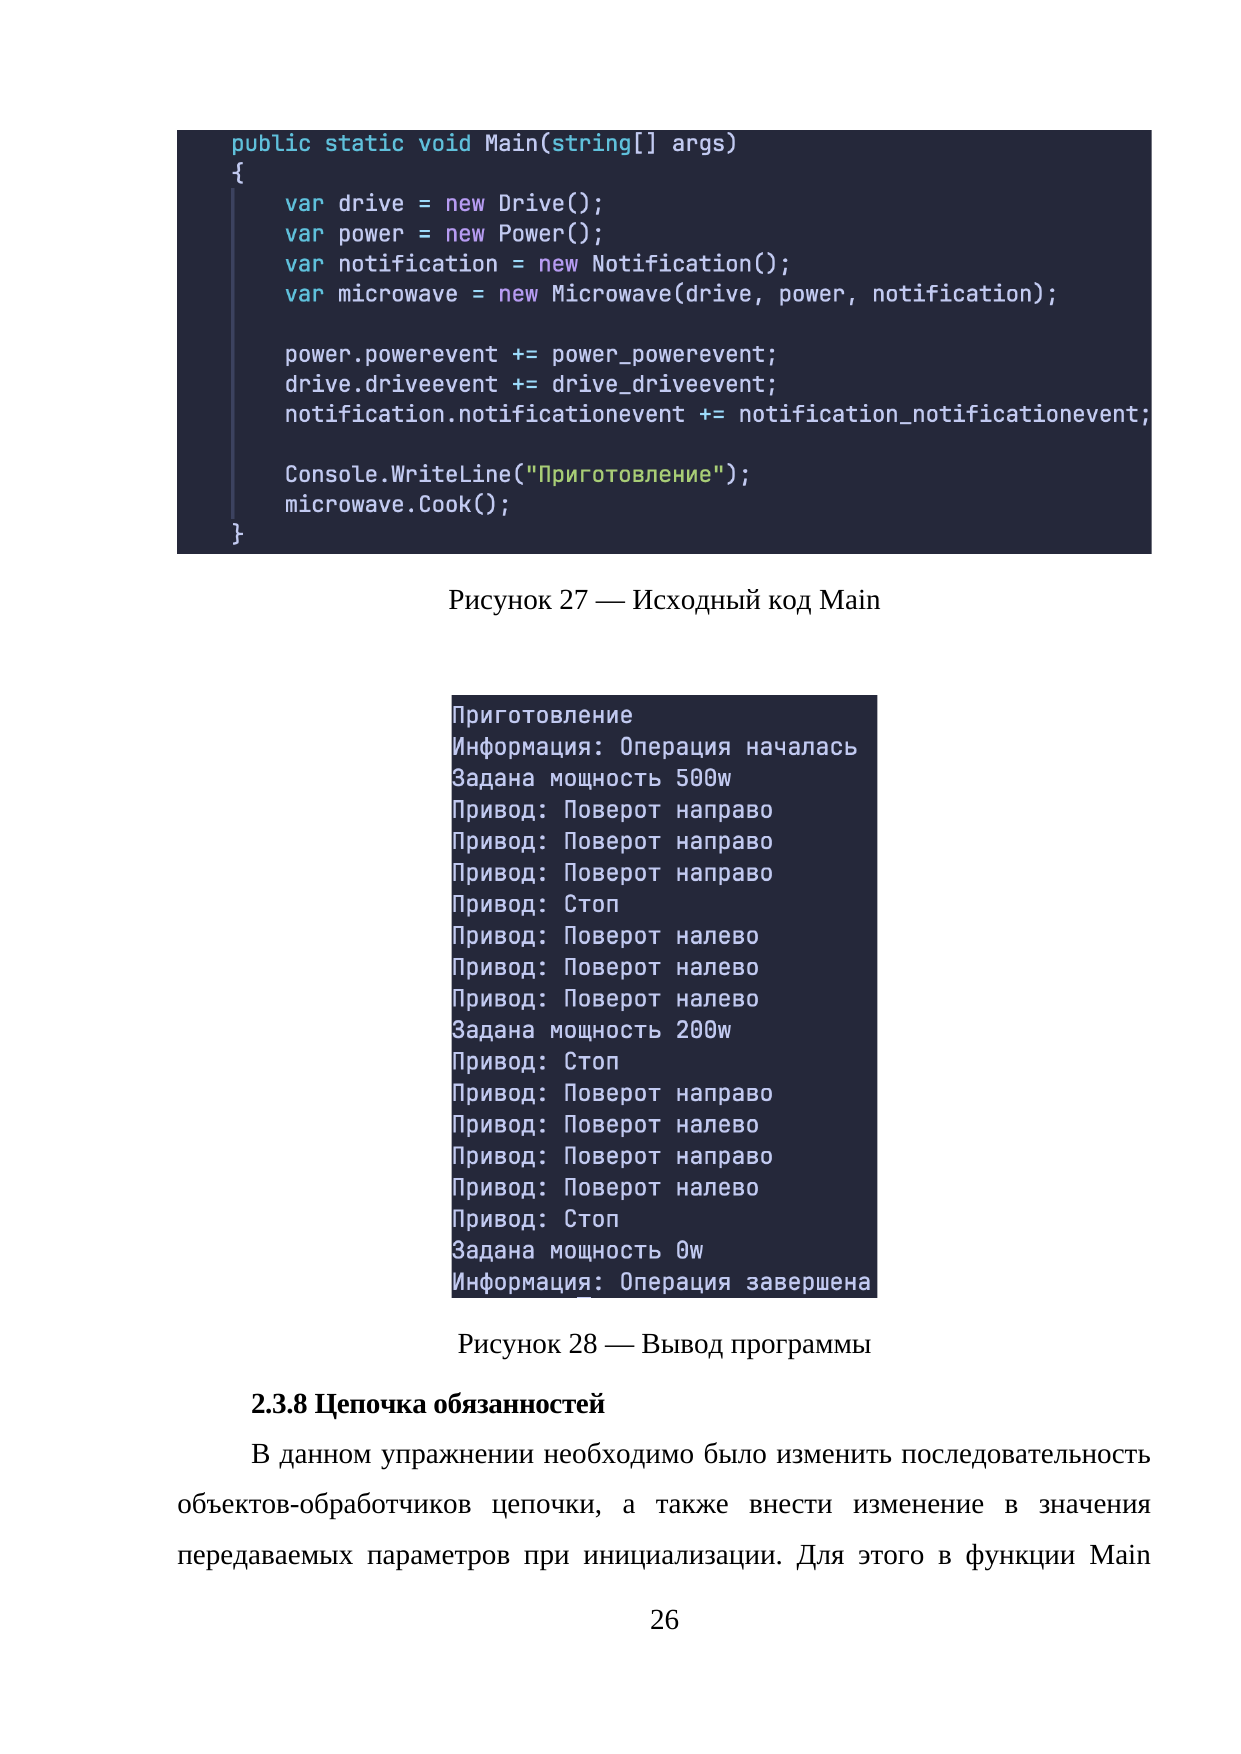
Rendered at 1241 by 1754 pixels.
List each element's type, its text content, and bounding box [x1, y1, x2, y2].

subtitle Цепочка обязанностей [177, 1386, 1152, 1419]
picture [177, 130, 1152, 554]
text Рисунок 27 — Исходный код Main [177, 554, 1152, 616]
text Рисунок 28 — Вывод программы [347, 696, 982, 1360]
text В данном упражнении необходимо было изменить последовательность объектов-обработчиков цепочки, а также внести изменение в значения передаваемых параметров при инициализации. Для этого в функции Main [177, 1436, 1152, 1570]
picture [451, 695, 878, 1298]
